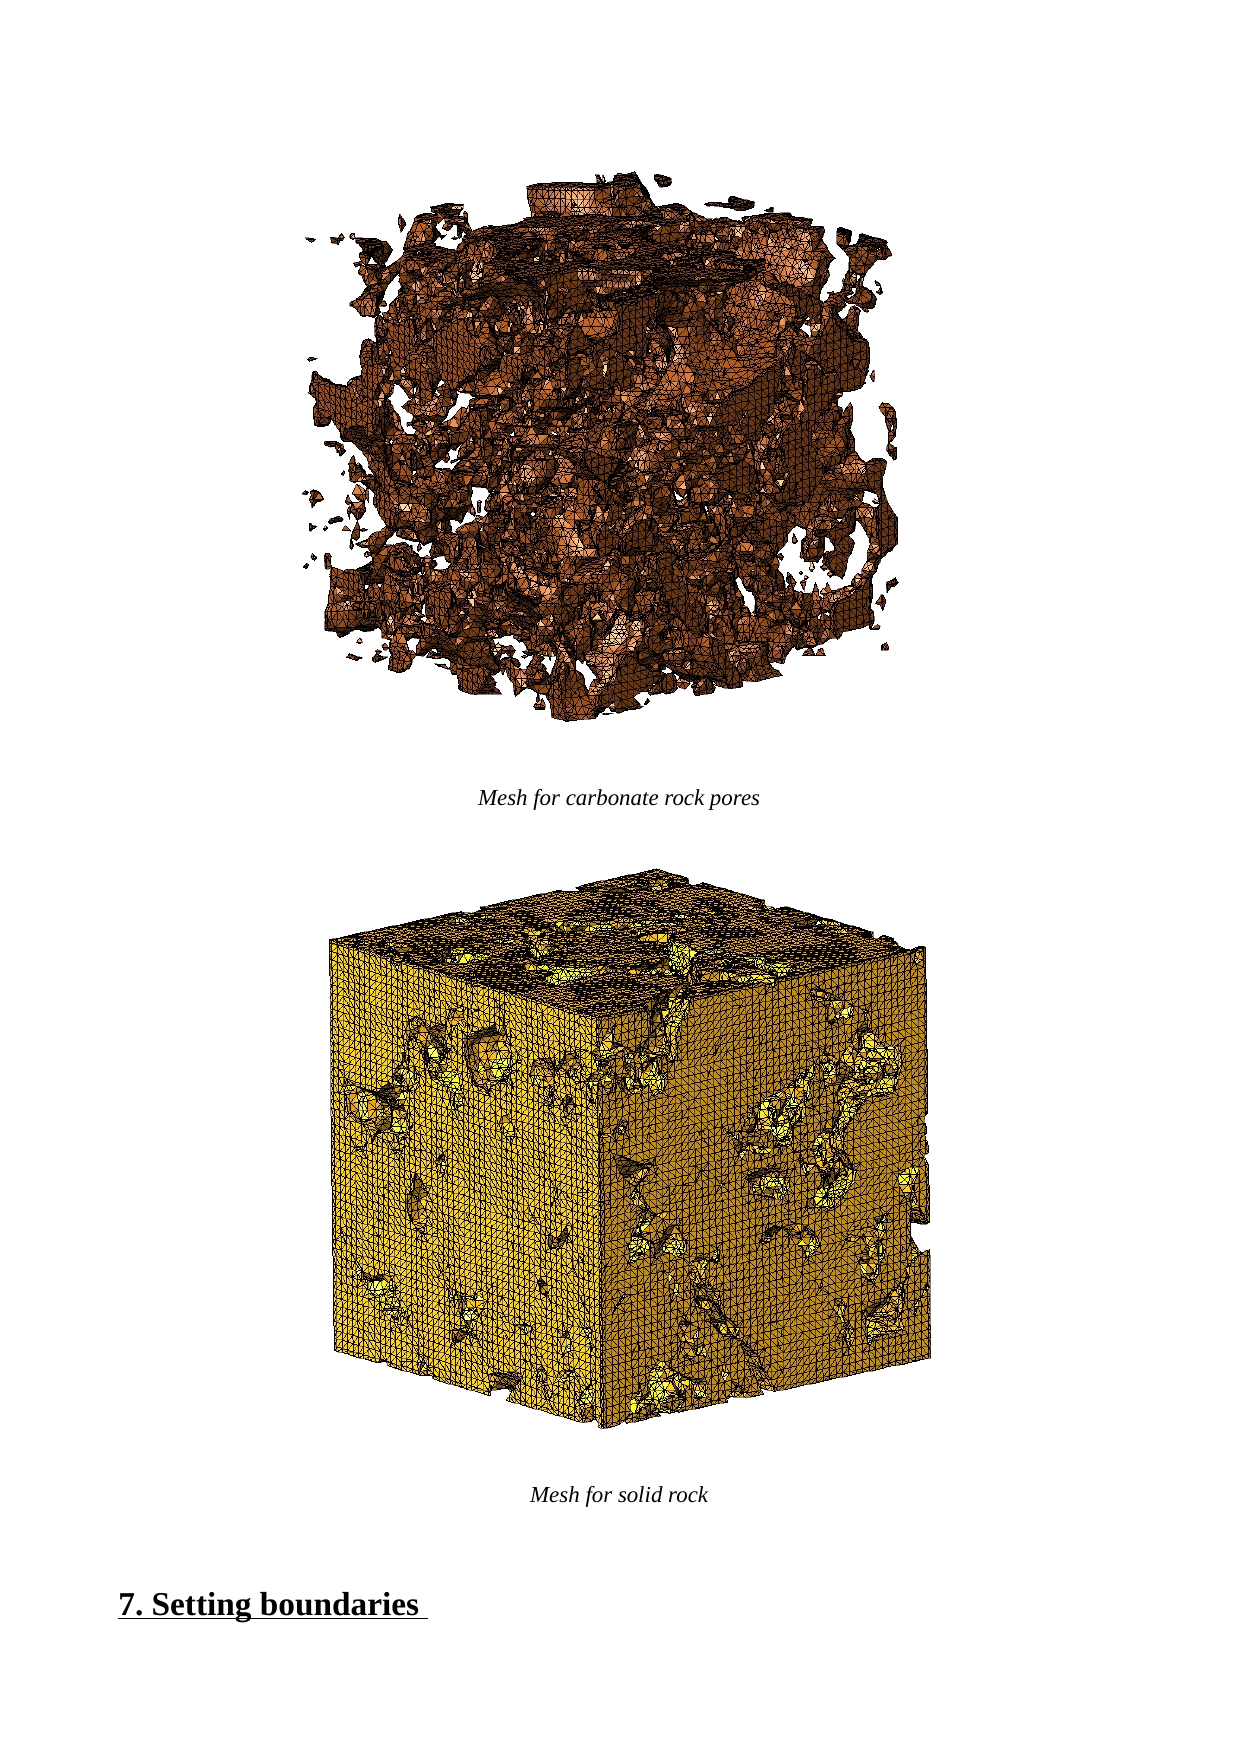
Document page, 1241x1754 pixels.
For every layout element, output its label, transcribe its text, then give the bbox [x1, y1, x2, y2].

text 7. Setting boundaries [118, 1584, 1122, 1623]
text Mesh for solid rock [118, 1481, 1122, 1508]
picture [292, 825, 948, 1462]
picture [278, 161, 933, 757]
text Mesh for carbonate rock pores [118, 784, 1122, 811]
